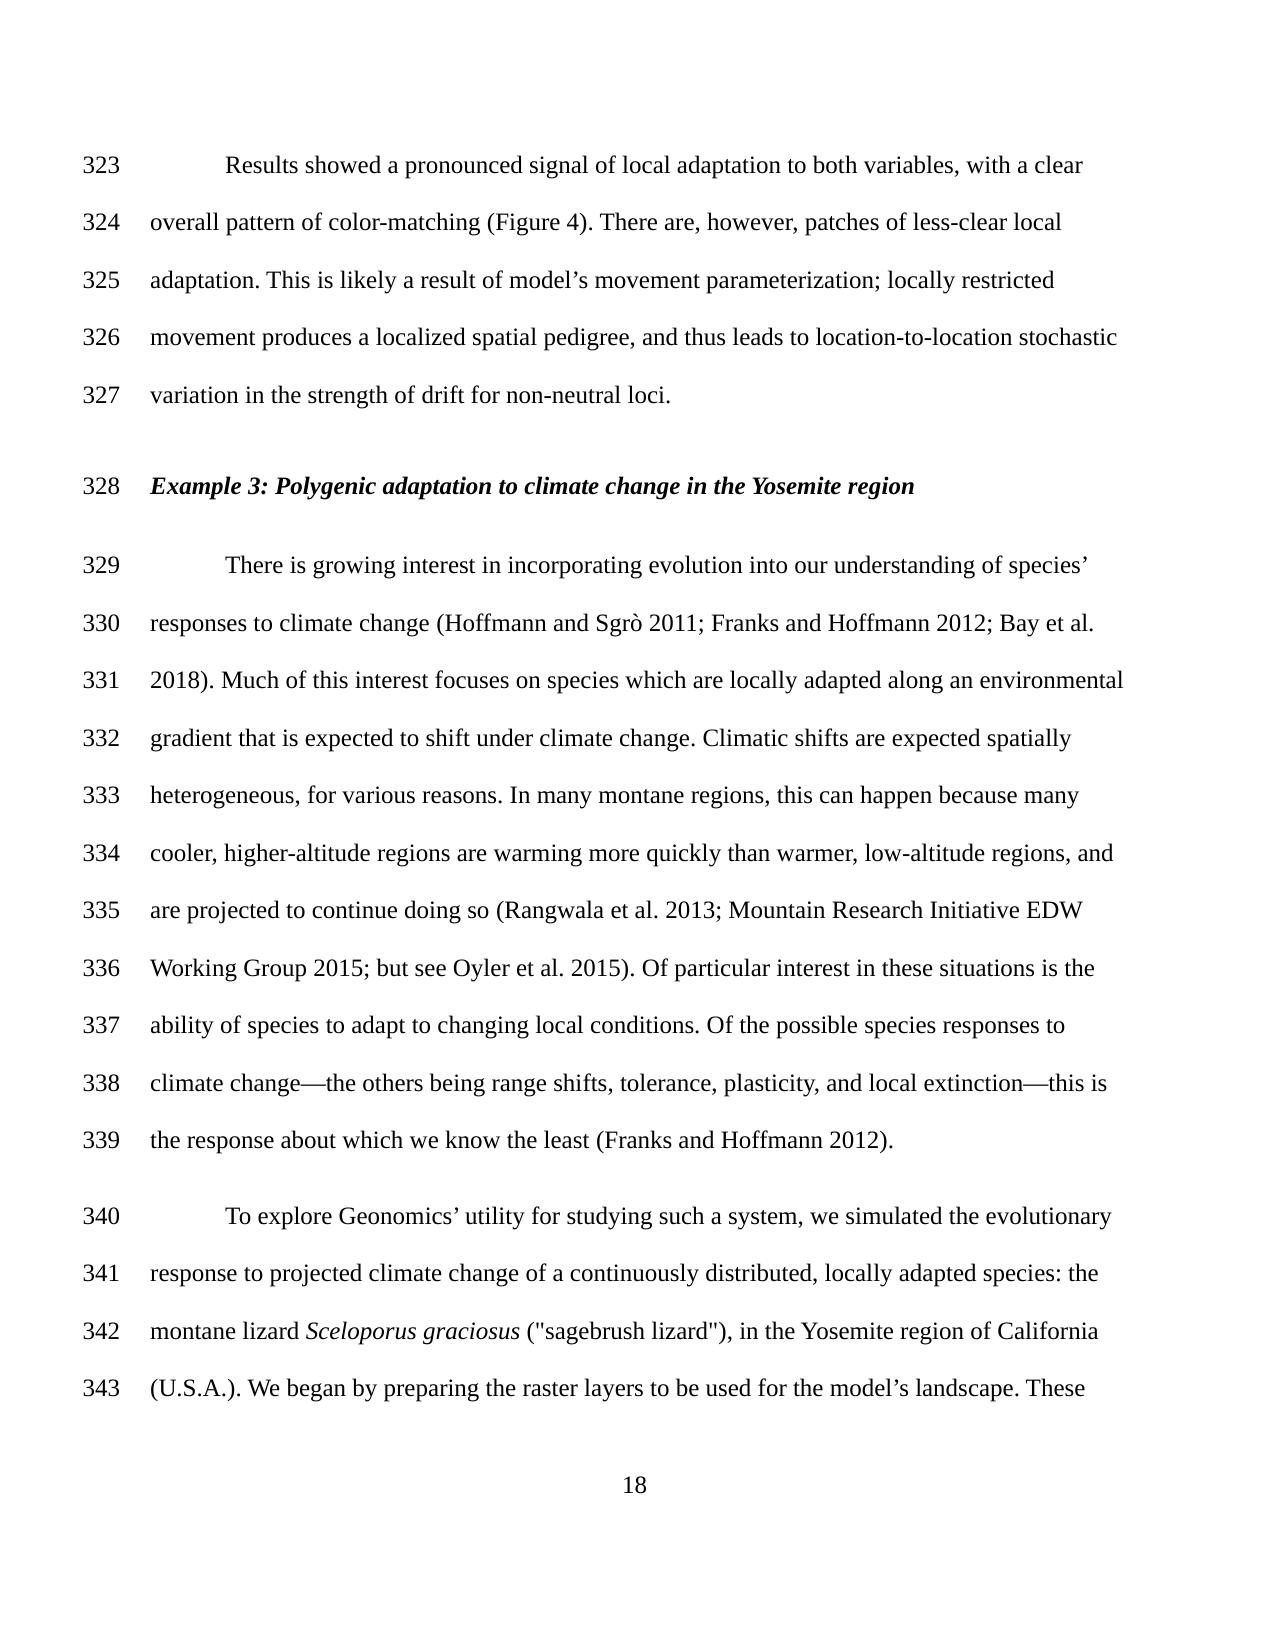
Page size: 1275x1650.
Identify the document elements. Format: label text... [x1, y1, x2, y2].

text There is growing interest in incorporating evolution into our understanding of species’ responses to climate change (Hoffmann and Sgrò 2011; Franks and Hoffmann 2012; Bay et al. 2018). Much of this interest focuses on species which are locally adapted along an environmental gradient that is expected to shift under climate change. Climatic shifts are expected spatially heterogeneous, for various reasons. In many montane regions, this can happen because many cooler, higher-altitude regions are warming more quickly than warmer, low-altitude regions, and are projected to continue doing so (Rangwala et al. 2013; Mountain Research Initiative EDW Working Group 2015; but see Oyler et al. 2015). Of particular interest in these situations is the ability of species to adapt to changing local conditions. Of the possible species responses to climate change—the others being range shifts, tolerance, plasticity, and local extinction—this is the response about which we know the least (Franks and Hoffmann 2012). [150, 550, 1125, 1154]
subtitle Example 3: Polygenic adaptation to climate change in the Yosemite region [150, 471, 1125, 500]
text Results showed a pronounced signal of local adaptation to both variables, with a clear overall pattern of color-matching (Figure 4). There are, however, patches of less-clear local adaptation. This is likely a result of model’s movement parameterization; locally restricted movement produces a localized spatial pedigree, and thus leads to location-to-location stochastic variation in the strength of drift for non-neutral loci. [150, 150, 1125, 409]
text To explore Geonomics’ utility for studying such a system, we simulated the evolutionary response to projected climate change of a continuously distributed, locally adapted species: the montane lizard Sceloporus graciosus ("sagebrush lizard"), in the Yosemite region of California (U.S.A.). We began by preparing the raster layers to be used for the model’s landscape. These [150, 1201, 1125, 1402]
